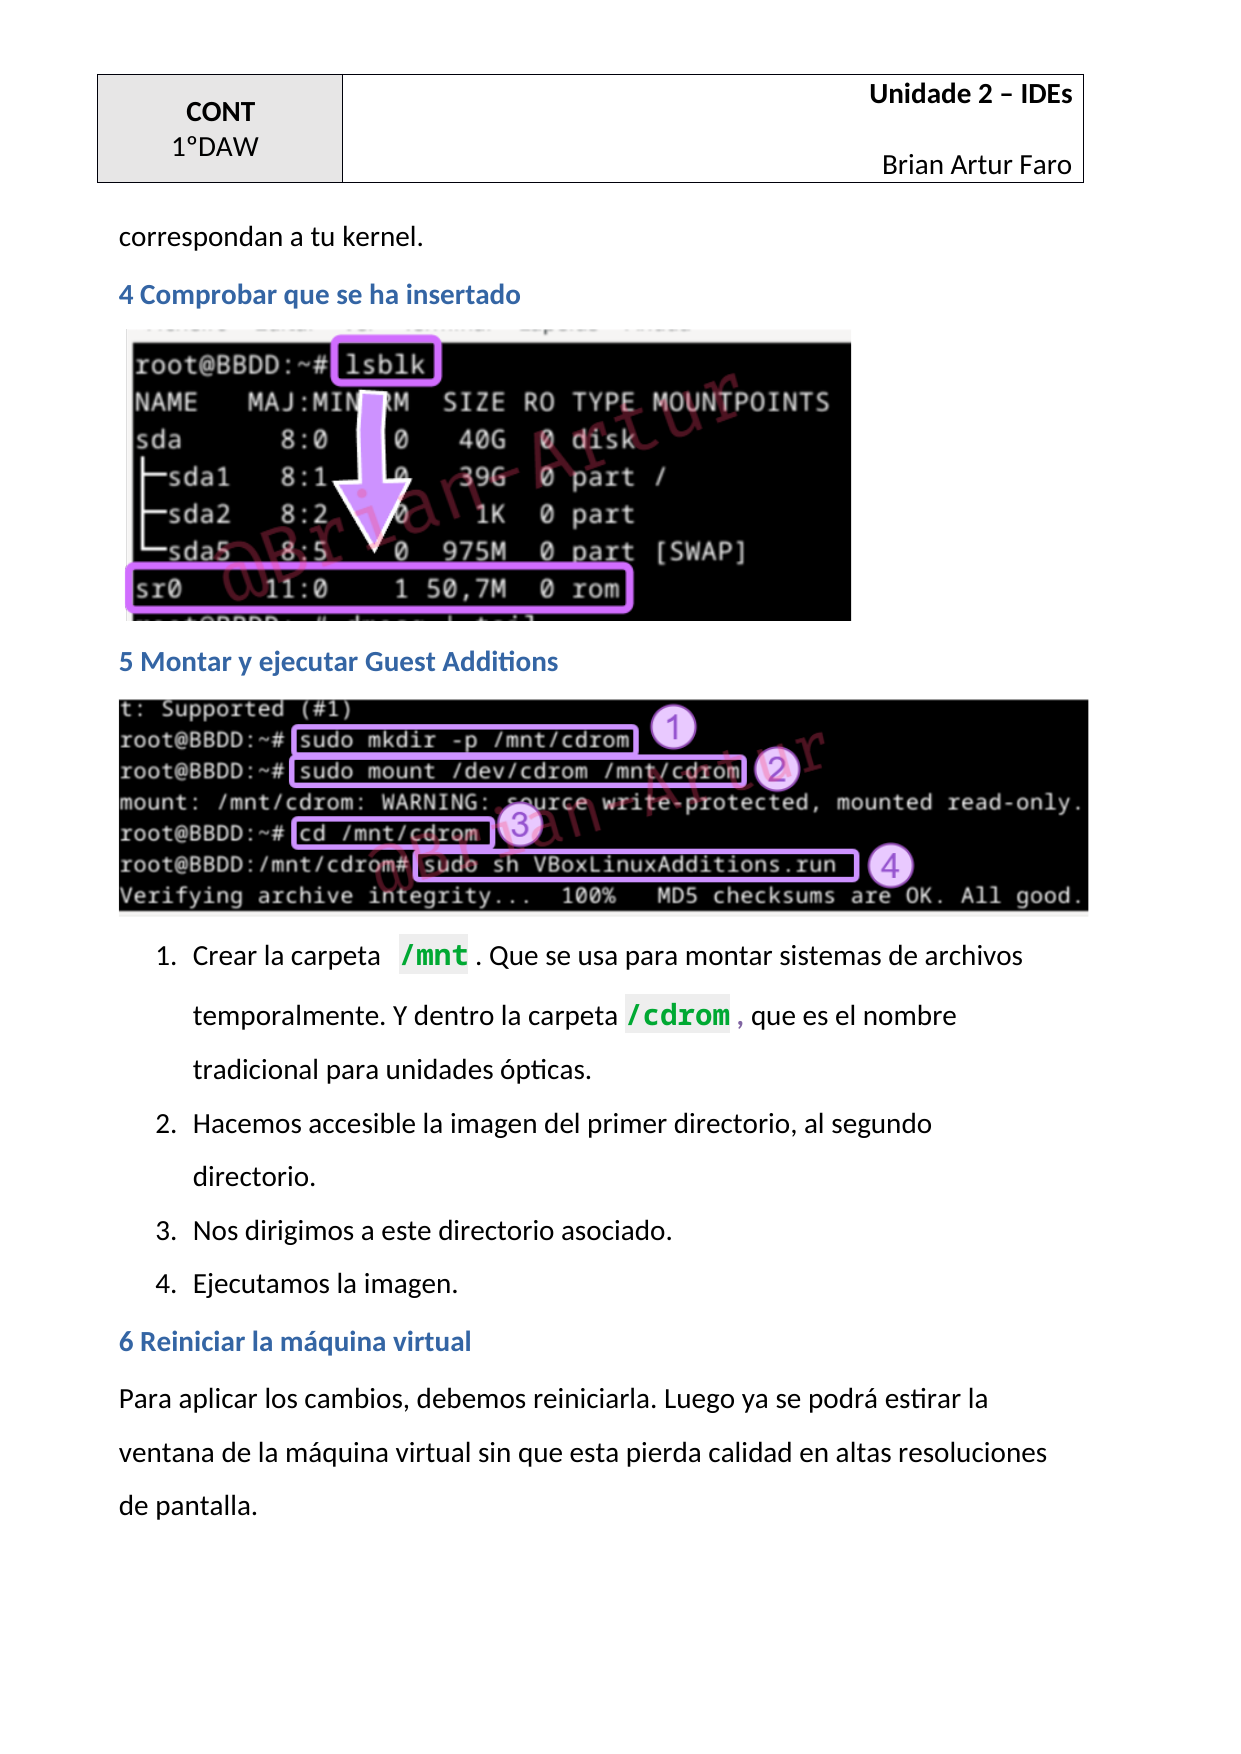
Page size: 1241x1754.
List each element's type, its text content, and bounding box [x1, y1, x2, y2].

text 5 Montar y ejecutar Guest Additions [119, 643, 1062, 696]
list Ejecutamos la imagen. [155, 1265, 1062, 1301]
picture [124, 329, 852, 621]
text correspondan a tu kernel. [119, 218, 1062, 254]
list Hacemos accesible la imagen del primer directorio, al segundo directorio. [155, 1105, 1062, 1194]
list Crear la carpeta /mnt . Que se usa para montar sistemas de archivos temporalmente. Y dentro la carpeta /cdrom , que es el nombre tradicional para unidades ópticas. [155, 934, 1062, 1087]
list Nos dirigimos a este directorio asociado. [155, 1212, 1062, 1247]
picture [118, 696, 1089, 917]
text Para aplicar los cambios, debemos reiniciarla. Luego ya se podrá estirar la ventana de la máquina virtual sin que esta pierda calidad en altas resoluciones de pantalla. [119, 1380, 1062, 1523]
text 4 Comprobar que se ha insertado [119, 276, 1062, 621]
text 6 Reiniciar la máquina virtual [119, 1323, 1062, 1358]
